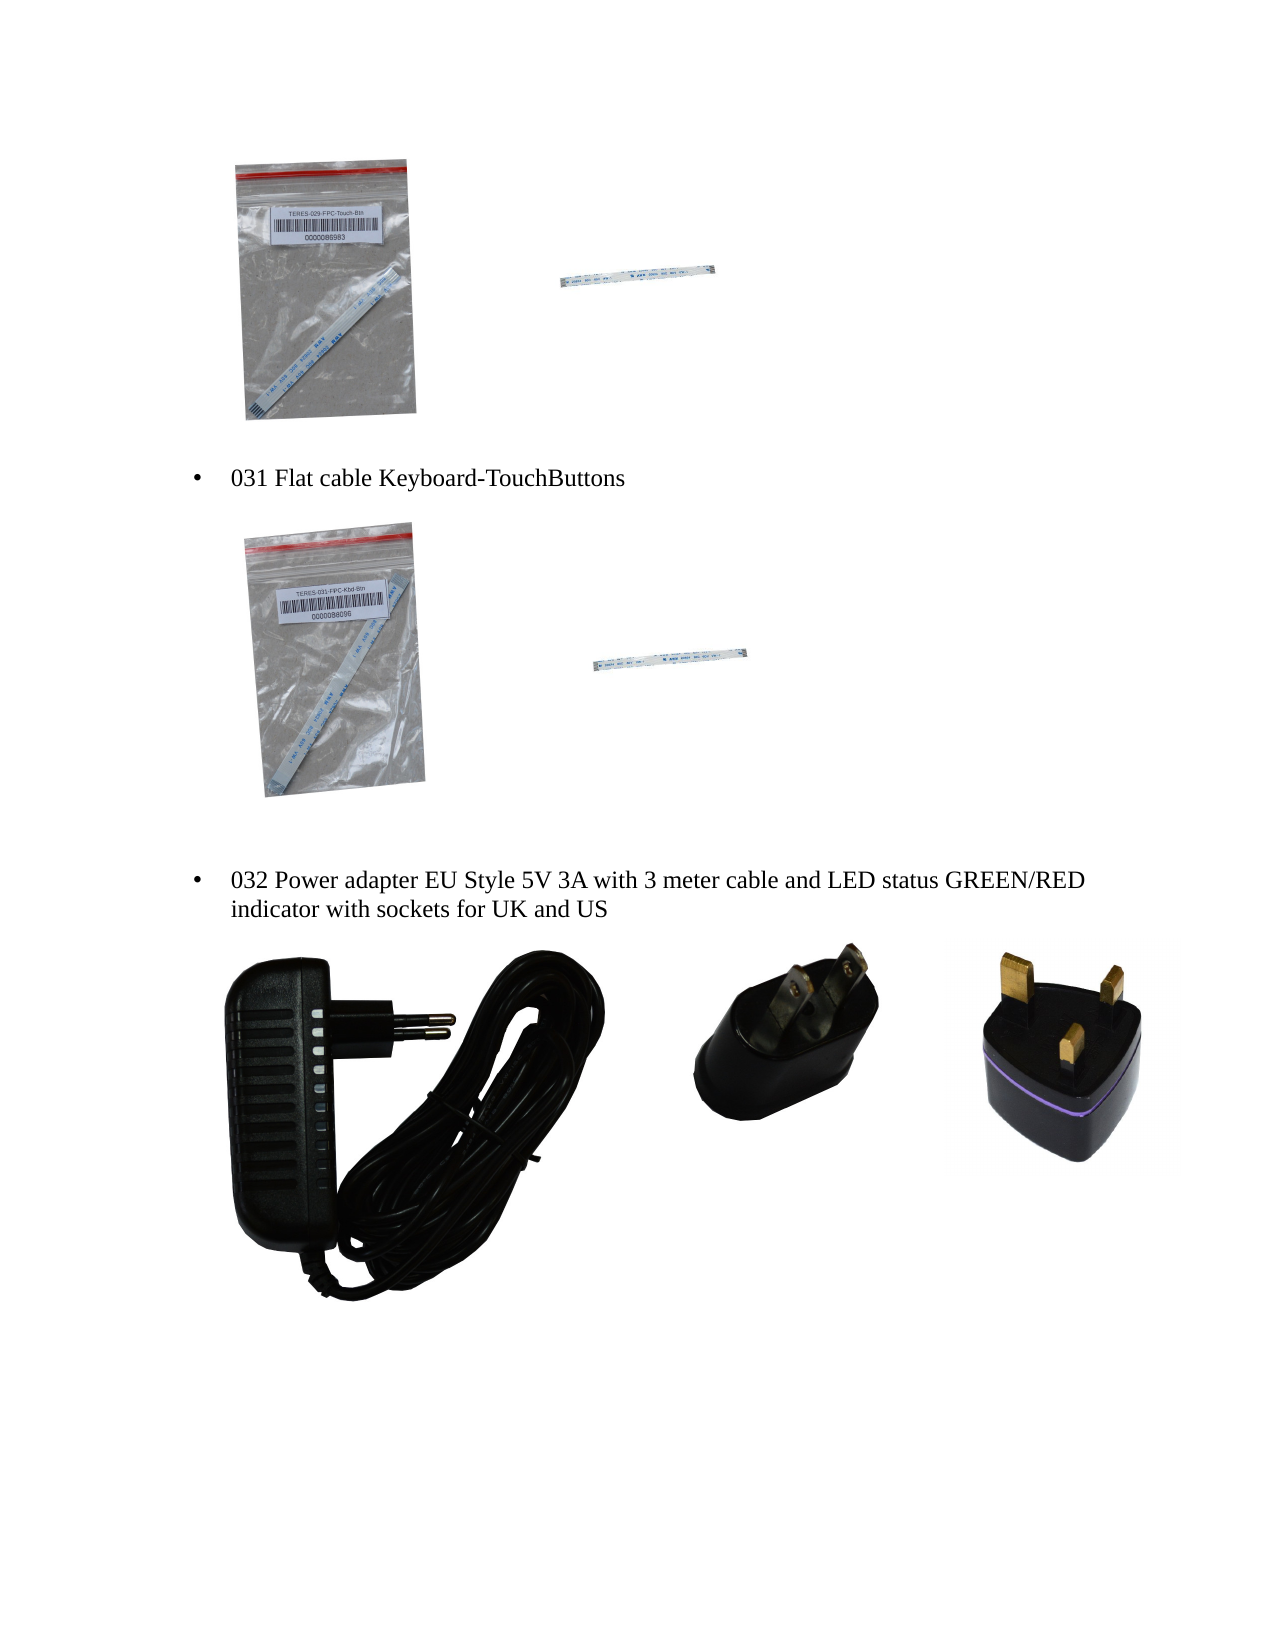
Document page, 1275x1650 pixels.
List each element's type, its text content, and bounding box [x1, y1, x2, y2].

picture [943, 938, 1181, 1176]
list 032 Power adapter EU Style 5V 3A with 3 meter cable and LED status GREEN/RED indicator with sockets for UK and US [193, 866, 1157, 923]
picture [496, 135, 779, 417]
picture [225, 149, 426, 430]
picture [529, 518, 811, 801]
picture [234, 509, 435, 810]
list 031 Flat cable Keyboard-TouchButtons [193, 463, 1157, 492]
picture [214, 950, 615, 1302]
picture [685, 931, 886, 1132]
